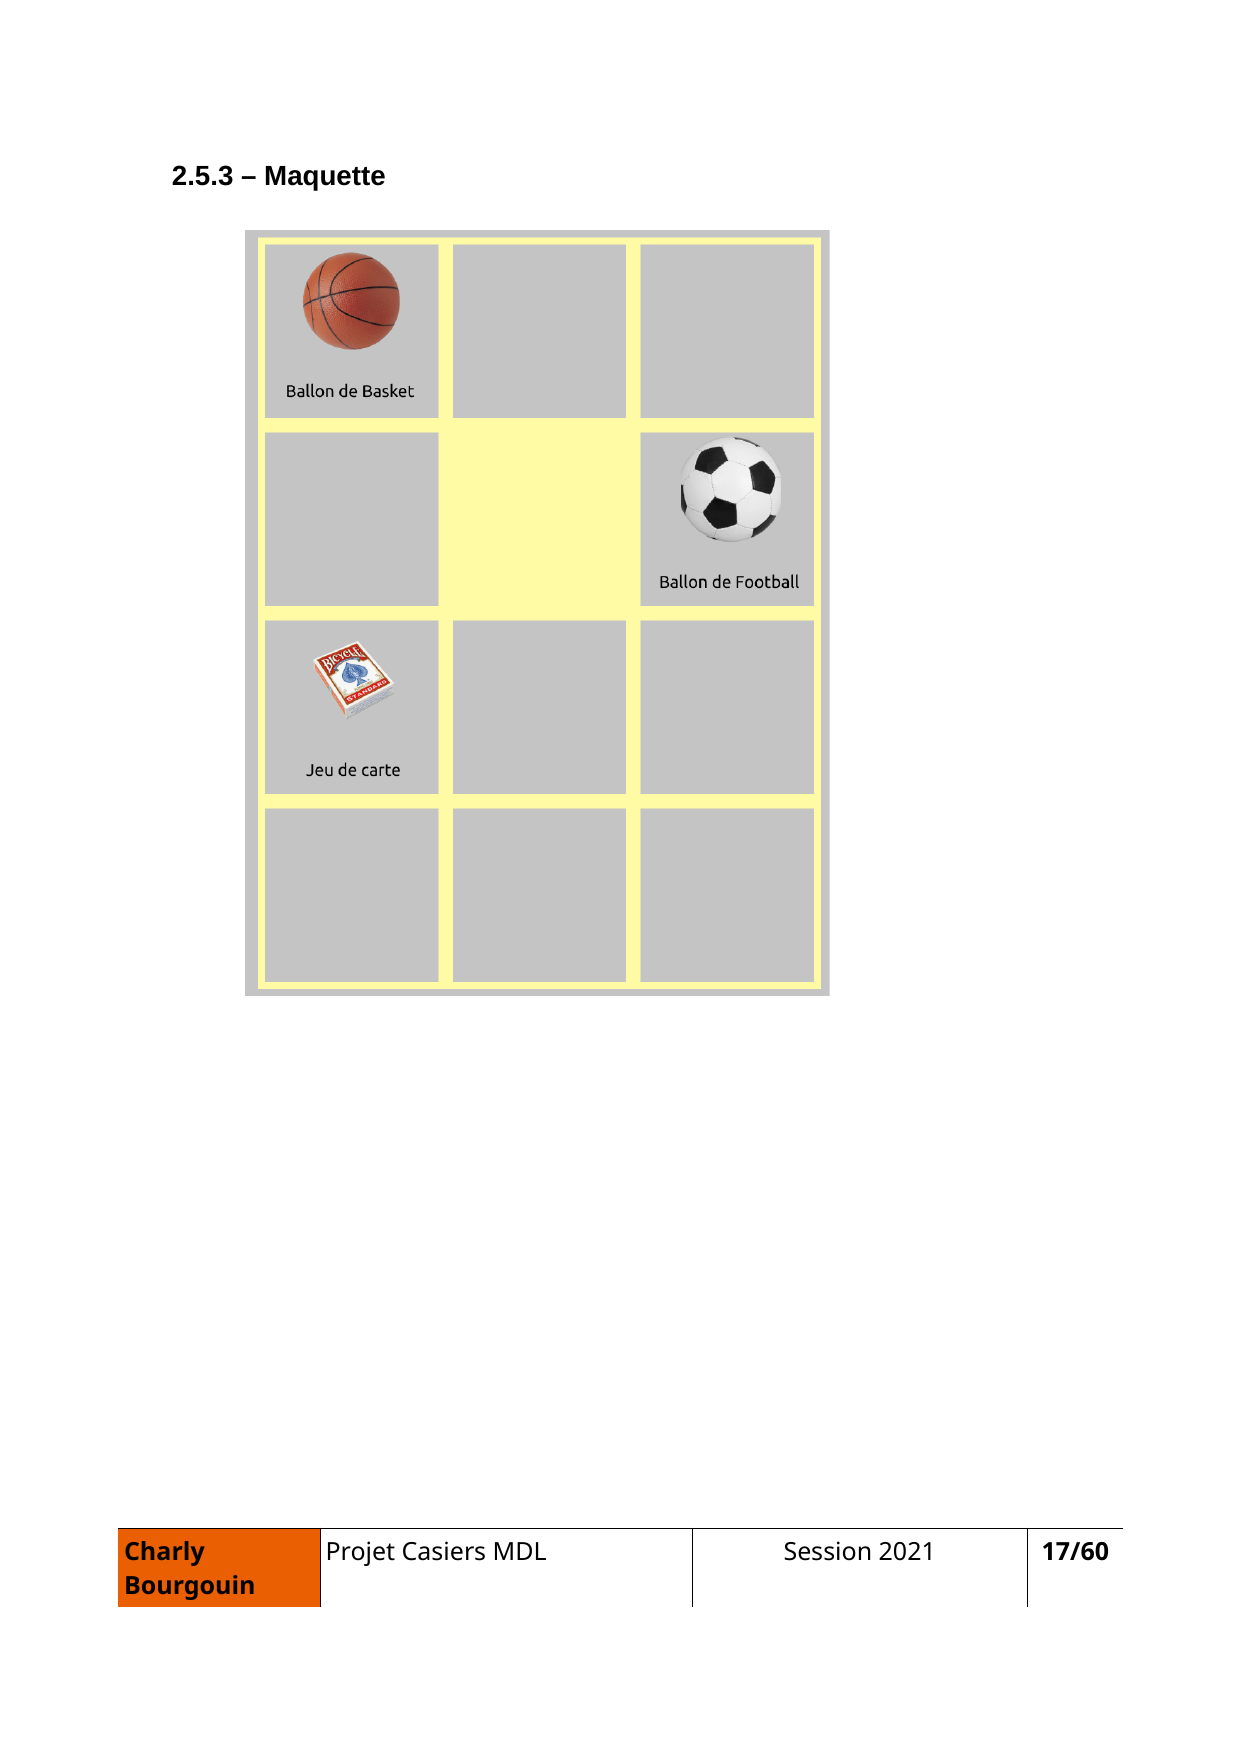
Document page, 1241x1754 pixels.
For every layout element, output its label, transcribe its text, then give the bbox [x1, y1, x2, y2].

subtitle 2.5.3 – Maquette [118, 159, 1122, 191]
picture [377, 230, 693, 996]
